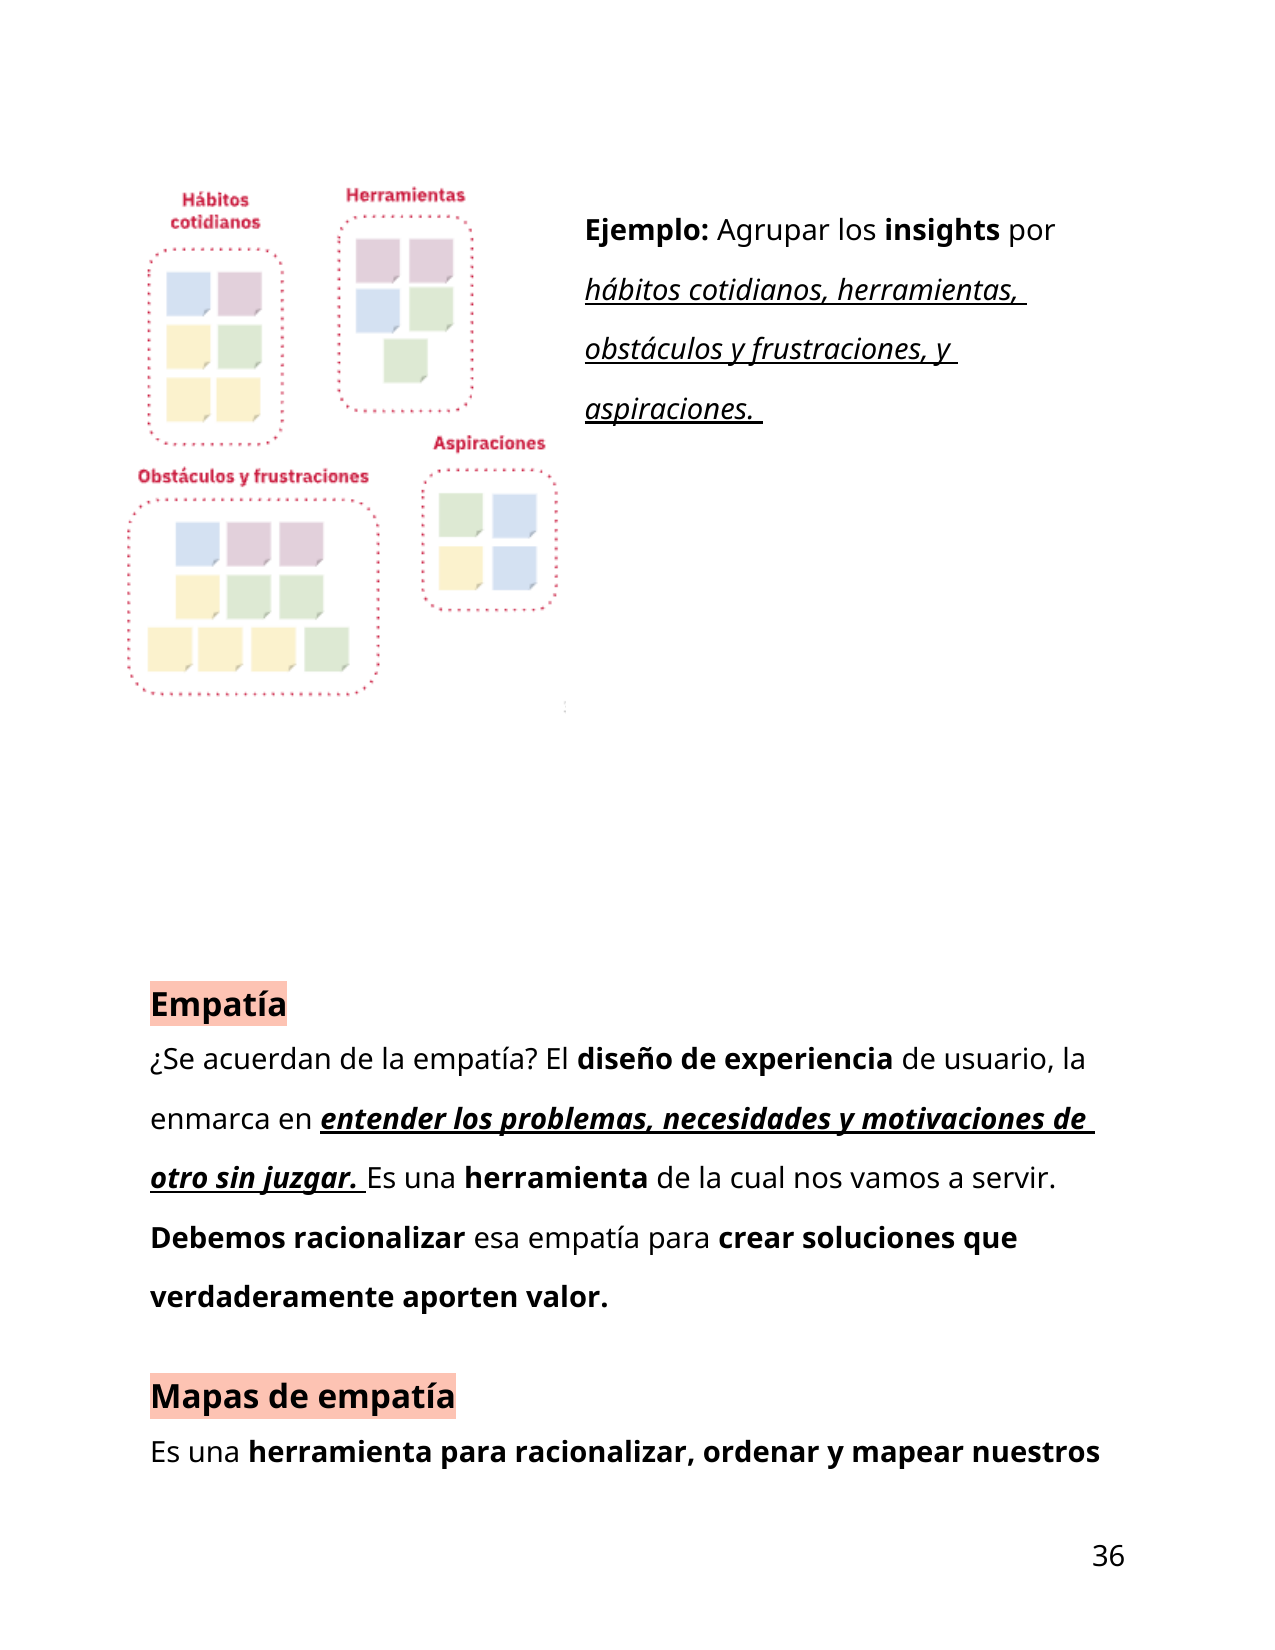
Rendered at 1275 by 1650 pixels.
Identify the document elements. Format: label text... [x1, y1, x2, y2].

text Ejemplo: Agrupar los insights por hábitos cotidianos, herramientas, obstáculos y frustraciones, y aspiraciones. [566, 209, 1125, 428]
picture [112, 168, 566, 714]
subtitle Mapas de empatía [456, 1373, 1125, 1419]
subtitle Empatía [287, 981, 1125, 1026]
text Es una herramienta para racionalizar, ordenar y mapear nuestros [150, 1431, 1125, 1471]
text ¿Se acuerdan de la empatía? El diseño de experiencia de usuario, la enmarca en entender los problemas, necesidades y motivaciones de otro sin juzgar. Es una herramienta de la cual nos vamos a servir. Debemos racionalizar esa empatía para crear soluciones que verdaderamente aporten valor. [150, 1038, 1125, 1316]
